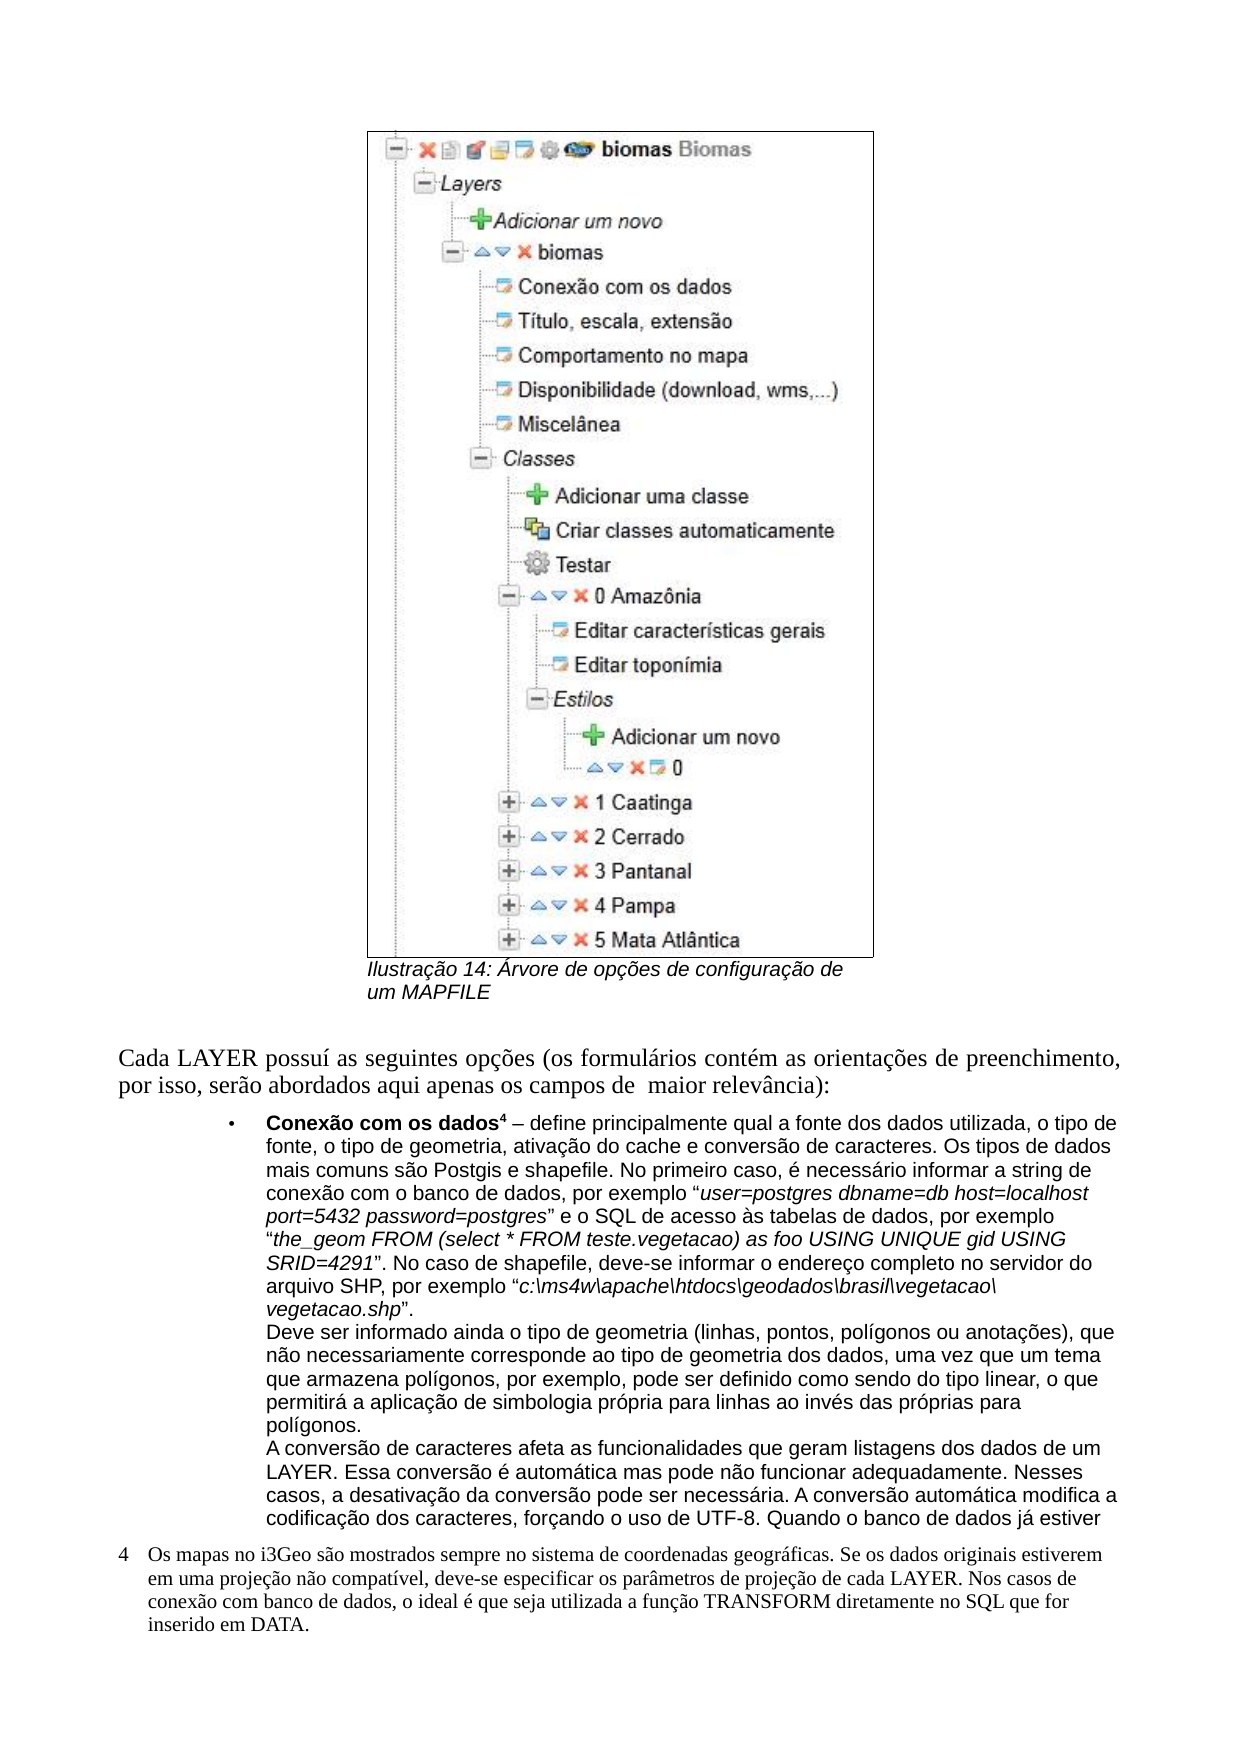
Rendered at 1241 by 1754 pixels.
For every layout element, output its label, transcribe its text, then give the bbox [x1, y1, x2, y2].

list Deve ser informado ainda o tipo de geometria (linhas, pontos, polígonos ou anotações), que não necessariamente corresponde ao tipo de geometria dos dados, uma vez que um tema que armazena polígonos, por exemplo, pode ser definido como sendo do tipo linear, o que permitirá a aplicação de simbologia própria para linhas ao invés das próprias para polígonos. [228, 1321, 1122, 1437]
picture [368, 132, 873, 957]
list Os mapas no i3Geo são mostrados sempre no sistema de coordenadas geográficas. Se os dados originais estiverem em uma projeção não compatível, deve-se especificar os parâmetros de projeção de cada LAYER. Nos casos de conexão com banco de dados, o ideal é que seja utilizada a função TRANSFORM diretamente no SQL que for inserido em DATA. [118, 1543, 1122, 1636]
text Ilustração 14: Árvore de opções de configuração de um MAPFILE [367, 958, 873, 1004]
text Cada LAYER possuí as seguintes opções (os formulários contém as orientações de preenchimento, por isso, serão abordados aqui apenas os campos de maior relevância): [118, 1044, 1122, 1099]
list A conversão de caracteres afeta as funcionalidades que geram listagens dos dados de um LAYER. Essa conversão é automática mas pode não funcionar adequadamente. Nesses casos, a desativação da conversão pode ser necessária. A conversão automática modifica a codificação dos caracteres, forçando o uso de UTF-8. Quando o banco de dados já estiver [228, 1437, 1122, 1530]
list Conexão com os dados – define principalmente qual a fonte dos dados utilizada, o tipo de fonte, o tipo de geometria, ativação do cache e conversão de caracteres. Os tipos de dados mais comuns são Postgis e shapefile. No primeiro caso, é necessário informar a string de conexão com o banco de dados, por exemplo “user=postgres dbname=db host=localhost port=5432 password=postgres” e o SQL de acesso às tabelas de dados, por exemplo “the_geom FROM (select * FROM teste.vegetacao) as foo USING UNIQUE gid USING SRID=4291”. No caso de shapefile, deve-se informar o endereço completo no servidor do arquivo SHP, por exemplo “c:\ms4w\apache\htdocs\geodados\brasil\vegetacao\vegetacao.shp”. [228, 1112, 1122, 1321]
